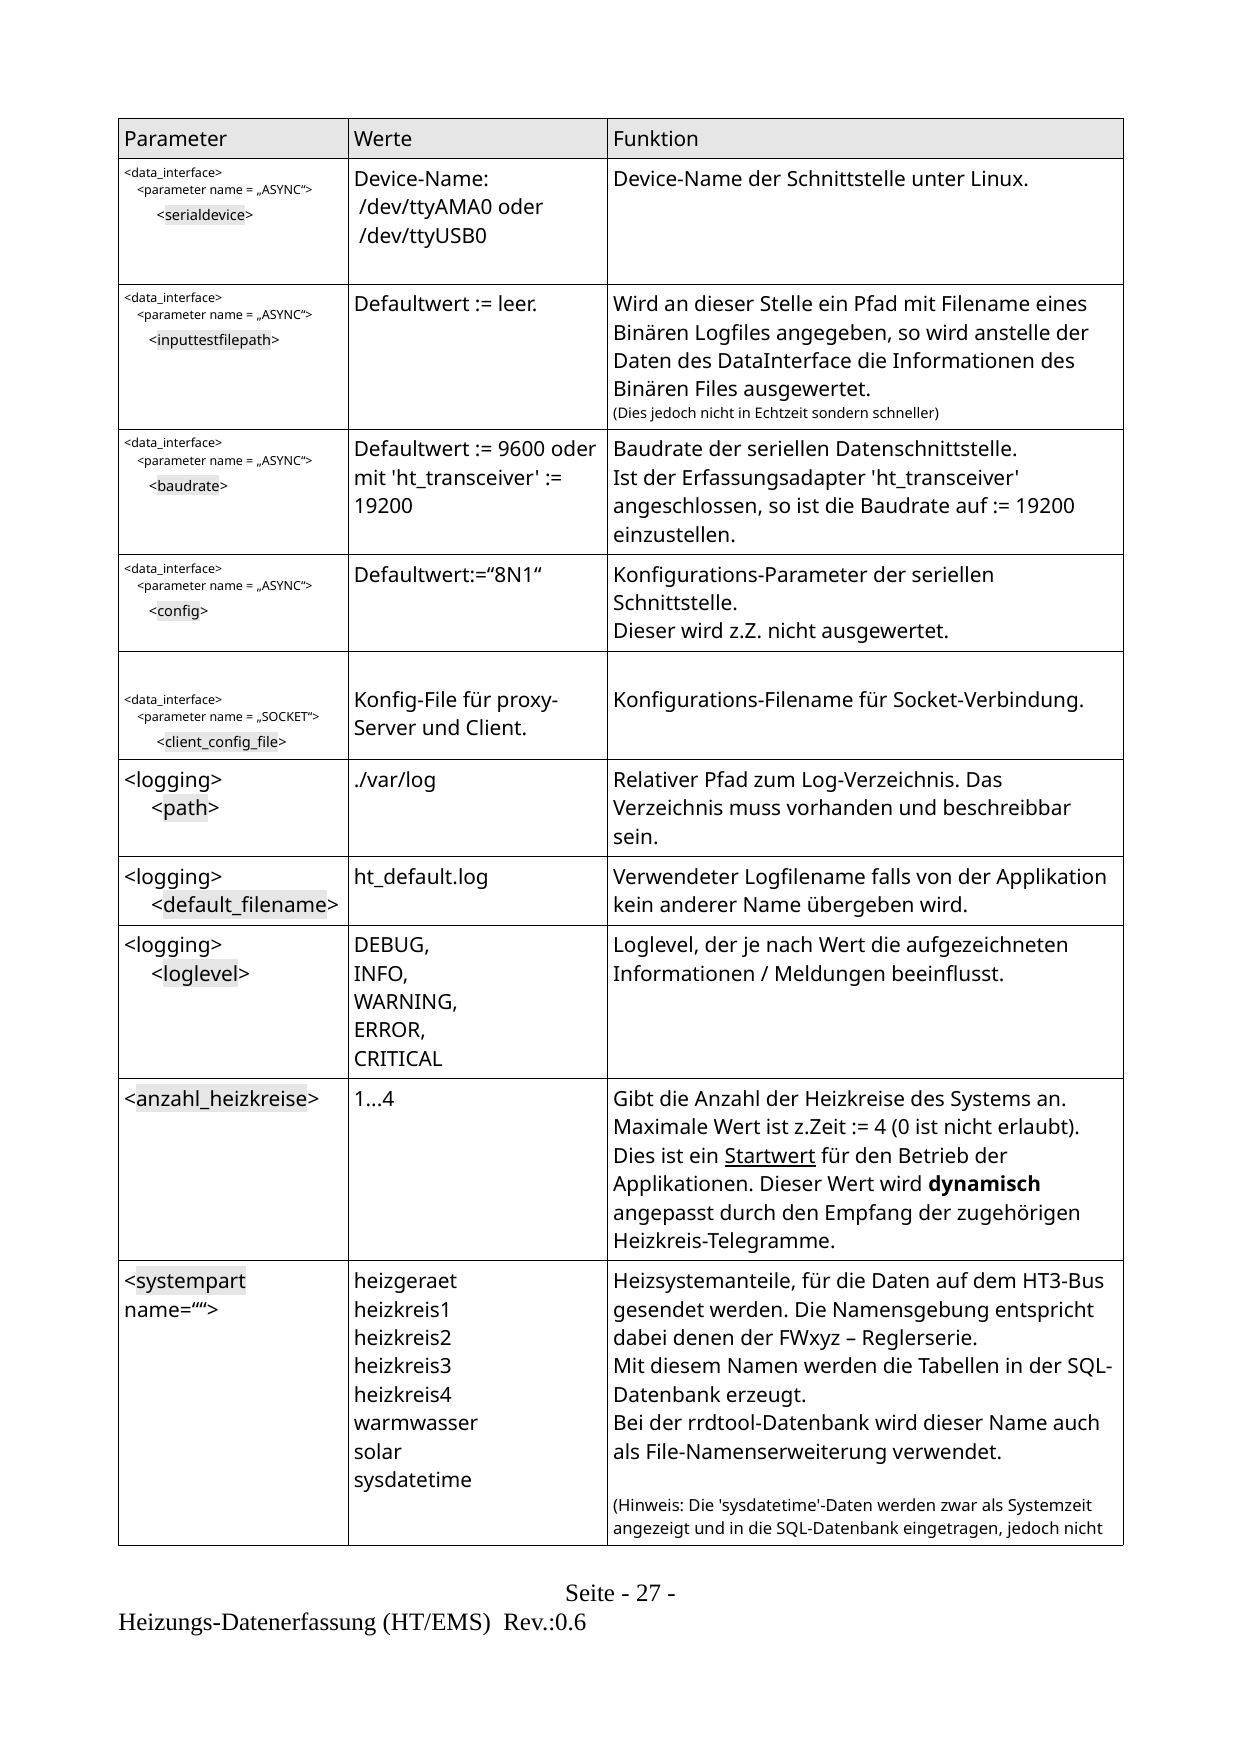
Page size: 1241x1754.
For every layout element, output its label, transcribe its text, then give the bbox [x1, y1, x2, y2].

table_cell Wird an dieser Stelle ein Pfad mit Filename eines Binären Logfiles angegeben, so wird anstelle der Daten des DataInterface die Informationen des Binären Files ausgewertet. (Dies jedoch nicht in Echtzeit sondern schneller) [608, 285, 1123, 429]
table_cell Baudrate der seriellen Datenschnittstelle. Ist der Erfassungsadapter 'ht_transceiver' angeschlossen, so ist die Baudrate auf := 19200 einzustellen. [608, 430, 1123, 554]
table_header Funktion [608, 119, 1123, 158]
table_cell Device-Name: /dev/ttyAMA0 oder /dev/ttyUSB0 [349, 159, 607, 283]
table_cell <logging> <loglevel> [119, 926, 348, 1078]
table_cell <logging> <path> [119, 760, 348, 856]
table_cell ht_default.log [349, 857, 607, 924]
table_cell <data_interface> <parameter name = „ASYNC“> <inputtestfilepath> [119, 285, 348, 429]
table_cell <data_interface> <parameter name = „ASYNC“> <baudrate> [119, 430, 348, 554]
table_cell <systempart name=““> [119, 1261, 348, 1545]
table_header Parameter [119, 119, 348, 158]
table_cell Gibt die Anzahl der Heizkreise des Systems an. Maximale Wert ist z.Zeit := 4 (0 ist nicht erlaubt). Dies ist ein Startwert für den Betrieb der Applikationen. Dieser Wert wird dynamisch angepasst durch den Empfang der zugehörigen Heizkreis-Telegramme. [608, 1079, 1123, 1260]
table_cell heizgeraet heizkreis1 heizkreis2 heizkreis3 heizkreis4 warmwasser solar sysdatetime [349, 1261, 607, 1545]
table_cell <data_interface> <parameter name = „SOCKET“> <client_config_file> [119, 652, 348, 759]
table_cell Device-Name der Schnittstelle unter Linux. [608, 159, 1123, 283]
table_cell <data_interface> <parameter name = „ASYNC“> <serialdevice> [119, 159, 348, 283]
table_cell Konfigurations-Parameter der seriellen Schnittstelle. Dieser wird z.Z. nicht ausgewertet. [608, 555, 1123, 651]
table_cell Loglevel, der je nach Wert die aufgezeichneten Informationen / Meldungen beeinflusst. [608, 926, 1123, 1078]
table_cell Heizsystemanteile, für die Daten auf dem HT3-Bus gesendet werden. Die Namensgebung entspricht dabei denen der FWxyz – Reglerserie. Mit diesem Namen werden die Tabellen in der SQL-Datenbank erzeugt. Bei der rrdtool-Datenbank wird dieser Name auch als File-Namenserweiterung verwendet. (Hinweis: Die 'sysdatetime'-Daten werden zwar als Systemzeit angezeigt und in die SQL-Datenbank eingetragen, jedoch nicht [608, 1261, 1123, 1545]
table_cell Defaultwert:=“8N1“ [349, 555, 607, 651]
table_cell Relativer Pfad zum Log-Verzeichnis. Das Verzeichnis muss vorhanden und beschreibbar sein. [608, 760, 1123, 856]
table_cell Defaultwert := leer. [349, 285, 607, 429]
table_cell <data_interface> <parameter name = „ASYNC“> <config> [119, 555, 348, 651]
table_cell <logging> <default_filename> [119, 857, 348, 924]
table_cell DEBUG, INFO, WARNING, ERROR, CRITICAL [349, 926, 607, 1078]
table_cell <anzahl_heizkreise> [119, 1079, 348, 1260]
table_cell 1...4 [349, 1079, 607, 1260]
table_header Werte [349, 119, 607, 158]
table_cell ./var/log [349, 760, 607, 856]
table_cell Konfigurations-Filename für Socket-Verbindung. [608, 652, 1123, 759]
table_cell Konfig-File für proxy-Server und Client. [349, 652, 607, 759]
table_cell Defaultwert := 9600 oder mit 'ht_transceiver' := 19200 [349, 430, 607, 554]
table_cell Verwendeter Logfilename falls von der Applikation kein anderer Name übergeben wird. [608, 857, 1123, 924]
